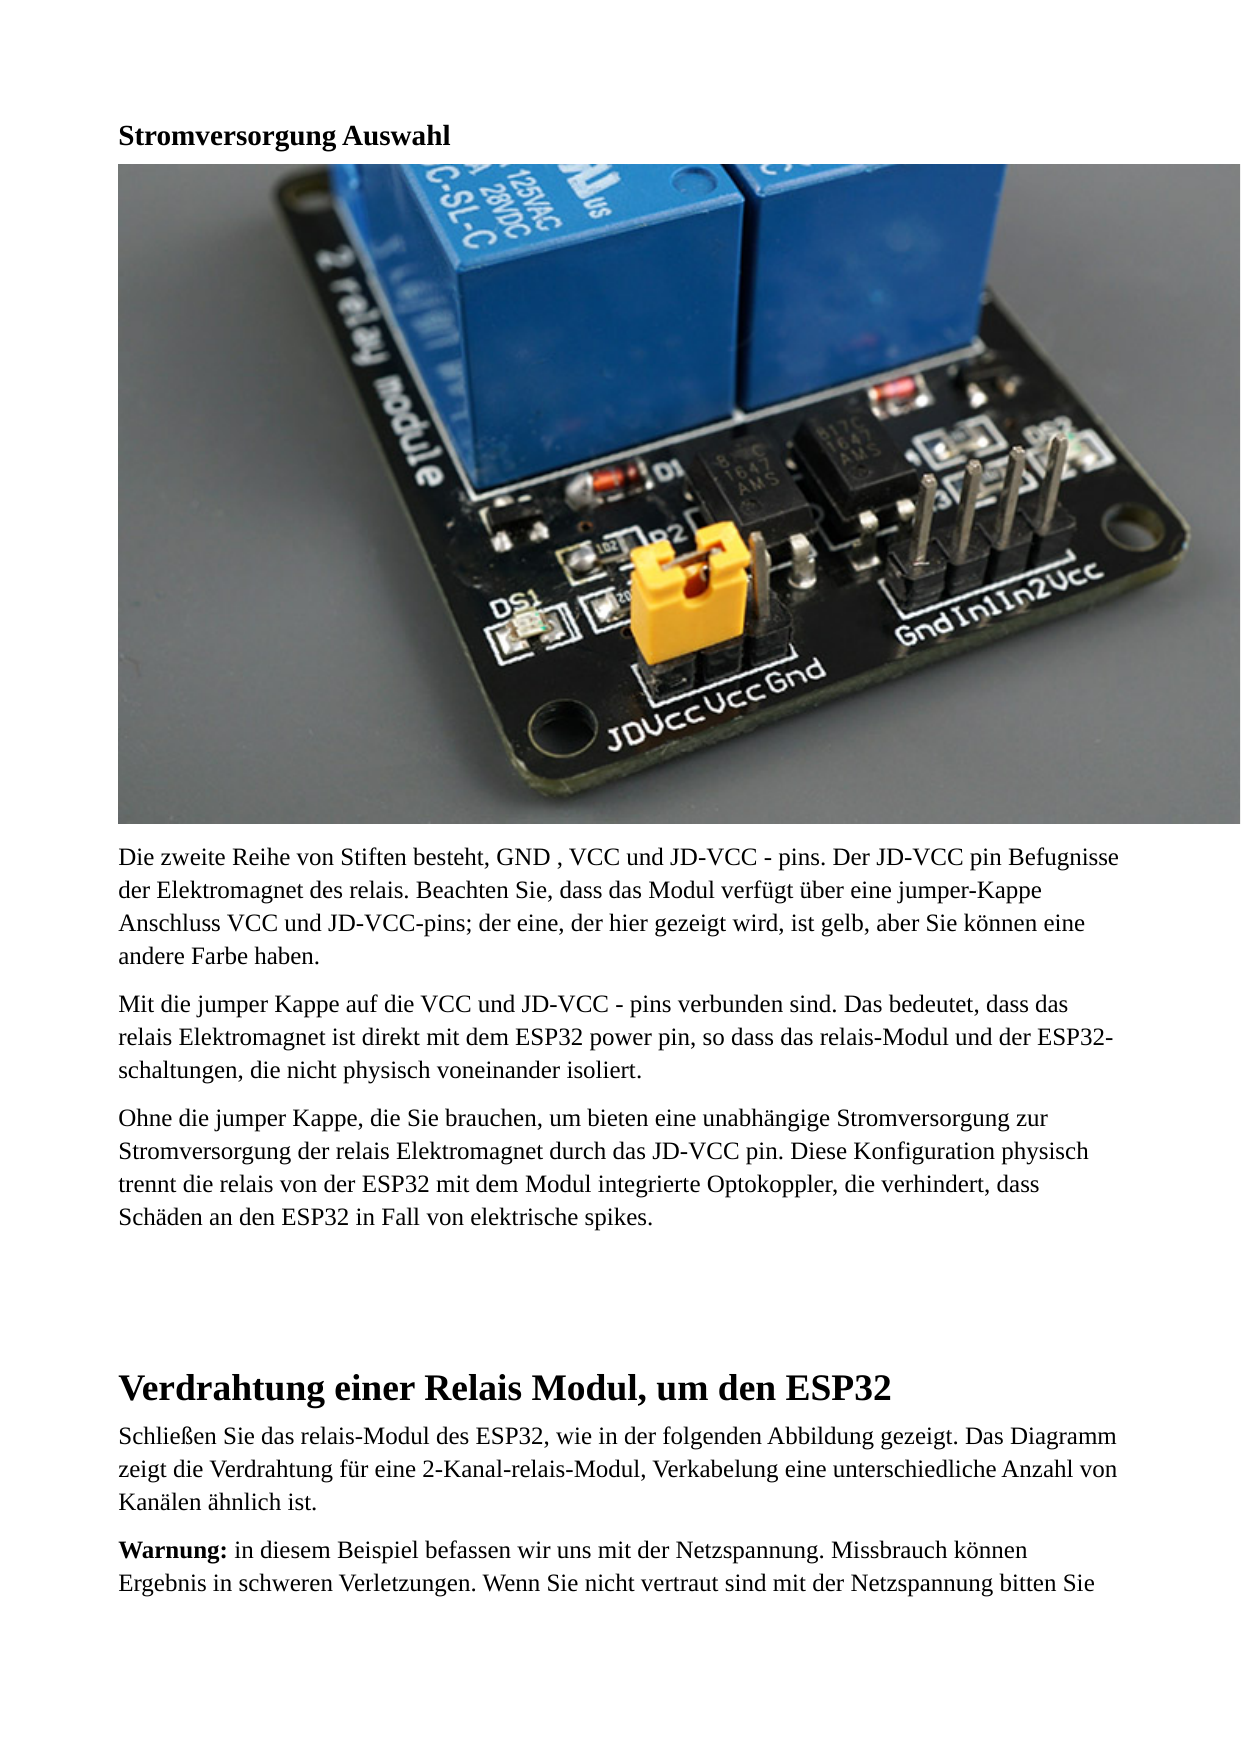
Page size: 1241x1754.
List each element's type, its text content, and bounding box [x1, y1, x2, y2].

text Ohne die jumper Kappe, die Sie brauchen, um bieten eine unabhängige Stromversorgung zur Stromversorgung der relais Elektromagnet durch das JD-VCC pin. Diese Konfiguration physisch trennt die relais von der ESP32 mit dem Modul integrierte Optokoppler, die verhindert, dass Schäden an den ESP32 in Fall von elektrische spikes. [118, 1103, 1122, 1231]
text Schließen Sie das relais-Modul des ESP32, wie in der folgenden Abbildung gezeigt. Das Diagramm zeigt die Verdrahtung für eine 2-Kanal-relais-Modul, Verkabelung eine unterschiedliche Anzahl von Kanälen ähnlich ist. [118, 1421, 1122, 1516]
subtitle Verdrahtung einer Relais Modul, um den ESP32 [118, 1365, 1122, 1408]
text Warnung: in diesem Beispiel befassen wir uns mit der Netzspannung. Missbrauch können Ergebnis in schweren Verletzungen. Wenn Sie nicht vertraut sind mit der Netzspannung bitten Sie [118, 1535, 1122, 1596]
subtitle Stromversorgung Auswahl [118, 118, 1122, 152]
picture [118, 164, 1241, 824]
text Die zweite Reihe von Stiften besteht, GND , VCC und JD-VCC - pins. Der JD-VCC pin Befugnisse der Elektromagnet des relais. Beachten Sie, dass das Modul verfügt über eine jumper-Kappe Anschluss VCC und JD-VCC-pins; der eine, der hier gezeigt wird, ist gelb, aber Sie können eine andere Farbe haben. [118, 842, 1122, 970]
text Mit die jumper Kappe auf die VCC und JD-VCC - pins verbunden sind. Das bedeutet, dass das relais Elektromagnet ist direkt mit dem ESP32 power pin, so dass das relais-Modul und der ESP32-schaltungen, die nicht physisch voneinander isoliert. [118, 989, 1122, 1084]
